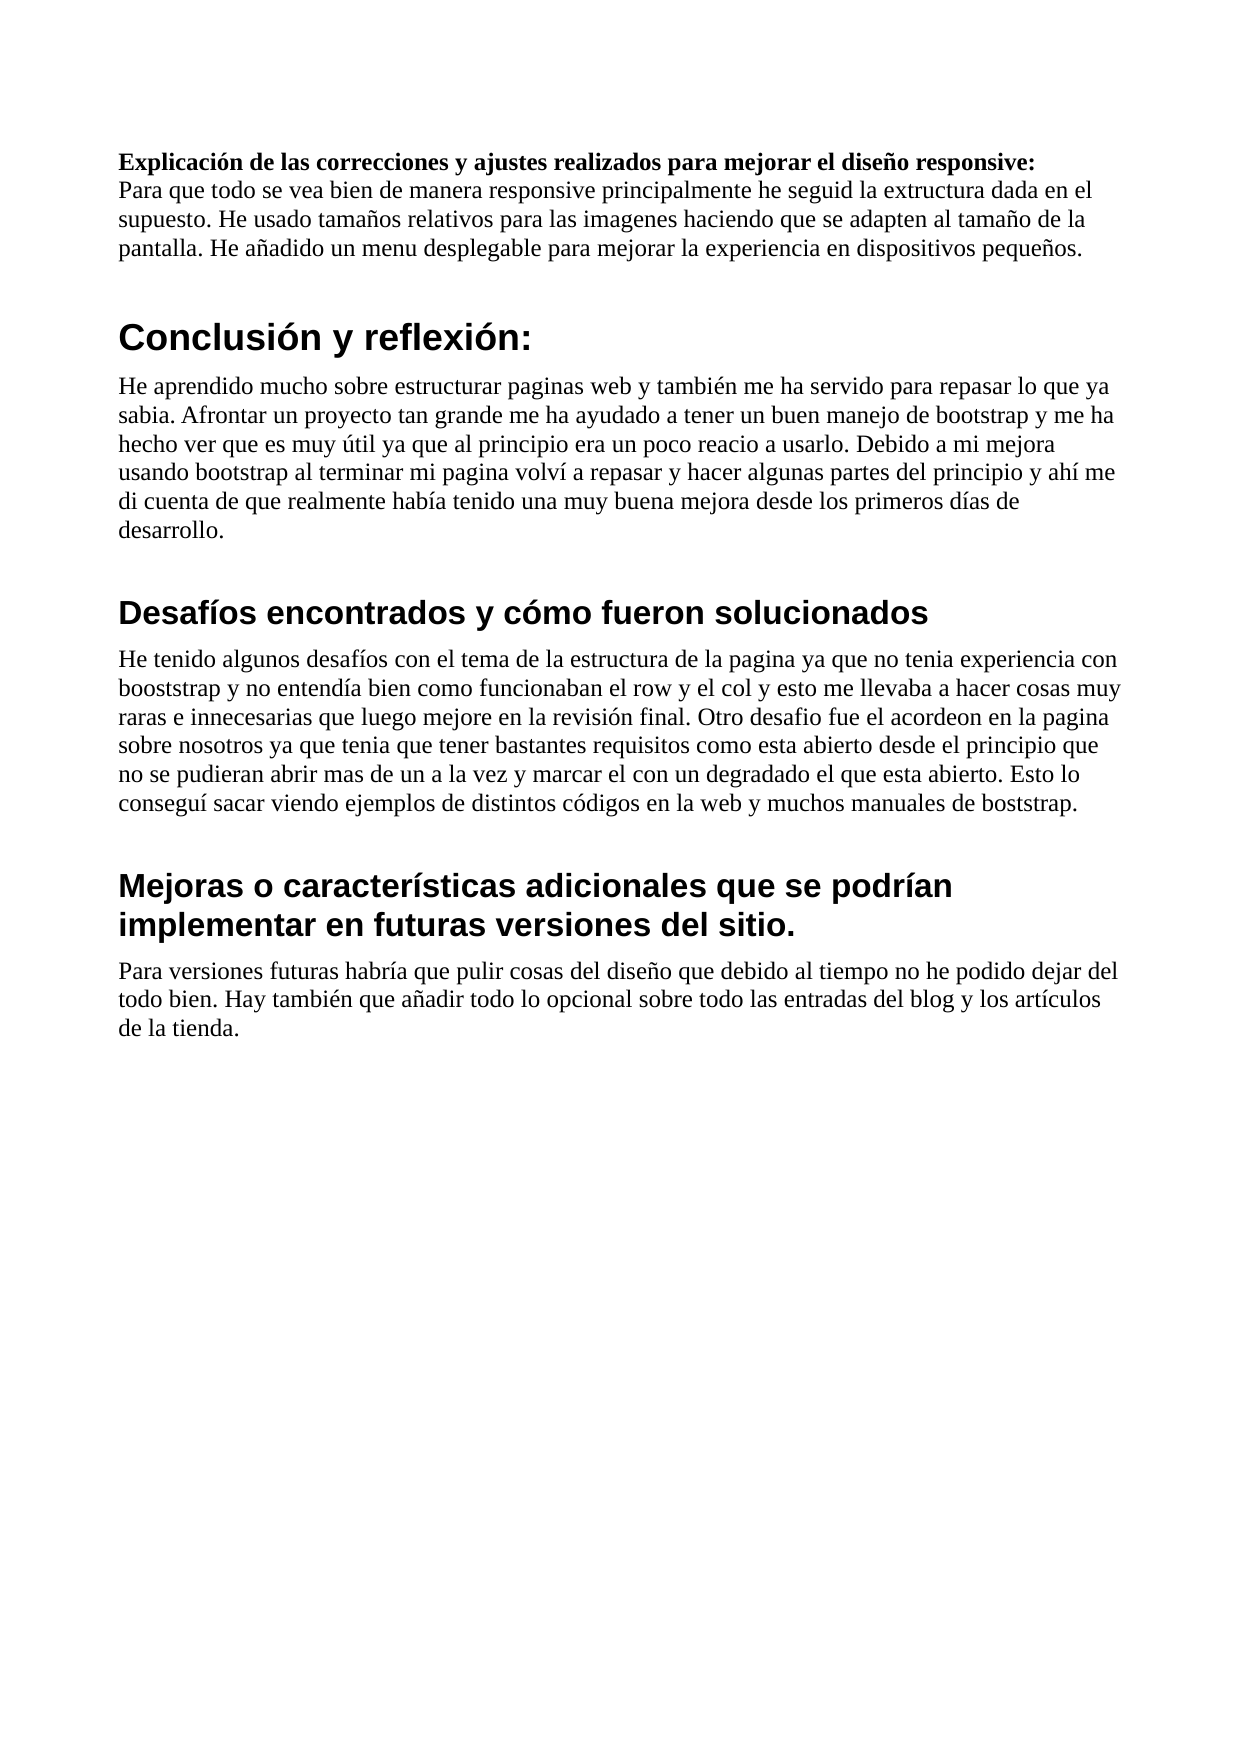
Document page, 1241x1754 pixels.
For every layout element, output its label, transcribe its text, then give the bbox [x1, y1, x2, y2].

text Para versiones futuras habría que pulir cosas del diseño que debido al tiempo no he podido dejar del todo bien. Hay también que añadir todo lo opcional sobre todo las entradas del blog y los artículos de la tienda. [118, 956, 1122, 1042]
text He tenido algunos desafíos con el tema de la estructura de la pagina ya que no tenia experiencia con booststrap y no entendía bien como funcionaban el row y el col y esto me llevaba a hacer cosas muy raras e innecesarias que luego mejore en la revisión final. Otro desafio fue el acordeon en la pagina sobre nosotros ya que tenia que tener bastantes requisitos como esta abierto desde el principio que no se pudieran abrir mas de un a la vez y marcar el con un degradado el que esta abierto. Esto lo conseguí sacar viendo ejemplos de distintos códigos en la web y muchos manuales de boststrap. [118, 644, 1122, 817]
text Para que todo se vea bien de manera responsive principalmente he seguid la extructura dada en el supuesto. He usado tamaños relativos para las imagenes haciendo que se adapten al tamaño de la pantalla. He añadido un menu desplegable para mejorar la experiencia en dispositivos pequeños. [118, 176, 1122, 262]
subtitle Desafíos encontrados y cómo fueron solucionados [118, 593, 1122, 632]
subtitle Mejoras o características adicionales que se podrían implementar en futuras versiones del sitio. [118, 866, 1122, 943]
text He aprendido mucho sobre estructurar paginas web y también me ha servido para repasar lo que ya sabia. Afrontar un proyecto tan grande me ha ayudado a tener un buen manejo de bootstrap y me ha hecho ver que es muy útil ya que al principio era un poco reacio a usarlo. Debido a mi mejora usando bootstrap al terminar mi pagina volví a repasar y hacer algunas partes del principio y ahí me di cuenta de que realmente había tenido una muy buena mejora desde los primeros días de desarrollo. [118, 371, 1122, 544]
subtitle Conclusión y reflexión: [118, 316, 1122, 359]
text Explicación de las correcciones y ajustes realizados para mejorar el diseño responsive: [118, 147, 1122, 176]
